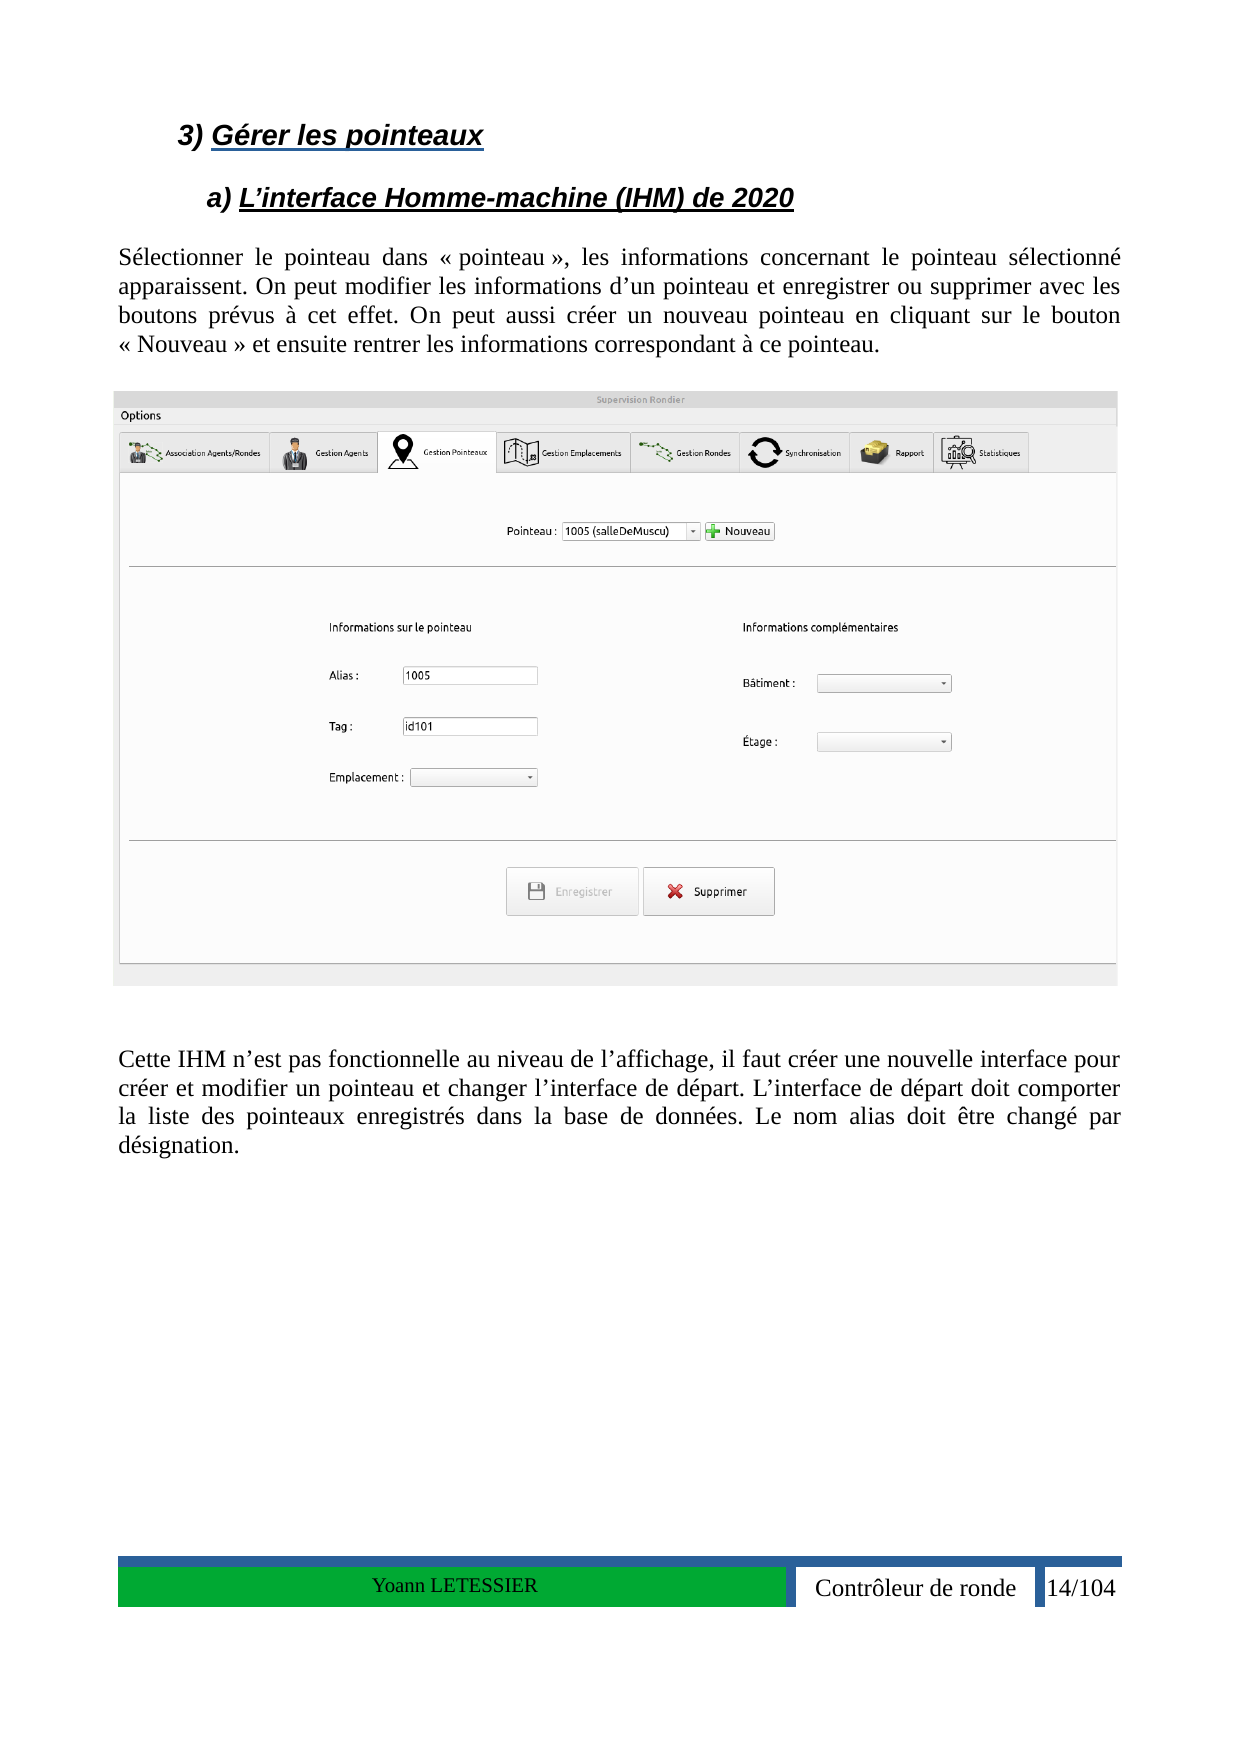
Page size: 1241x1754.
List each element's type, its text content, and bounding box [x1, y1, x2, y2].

subtitle L’interface Homme-machine (IHM) de 2020 [118, 181, 1122, 213]
subtitle Gérer les pointeaux [118, 118, 1122, 152]
text Cette IHM n’est pas fonctionnelle au niveau de l’affichage, il faut créer une nouvelle interface pour créer et modifier un pointeau et changer l’interface de départ. L’interface de départ doit comporter la liste des pointeaux enregistrés dans la base de données. Le nom alias doit être changé par désignation. [118, 1044, 1122, 1159]
picture [113, 391, 1118, 986]
text Sélectionner le pointeau dans « pointeau », les informations concernant le pointeau sélectionné apparaissent. On peut modifier les informations d’un pointeau et enregistrer ou supprimer avec les boutons prévus à cet effet. On peut aussi créer un nouveau pointeau en cliquant sur le bouton « Nouveau » et ensuite rentrer les informations correspondant à ce pointeau. [118, 242, 1122, 357]
